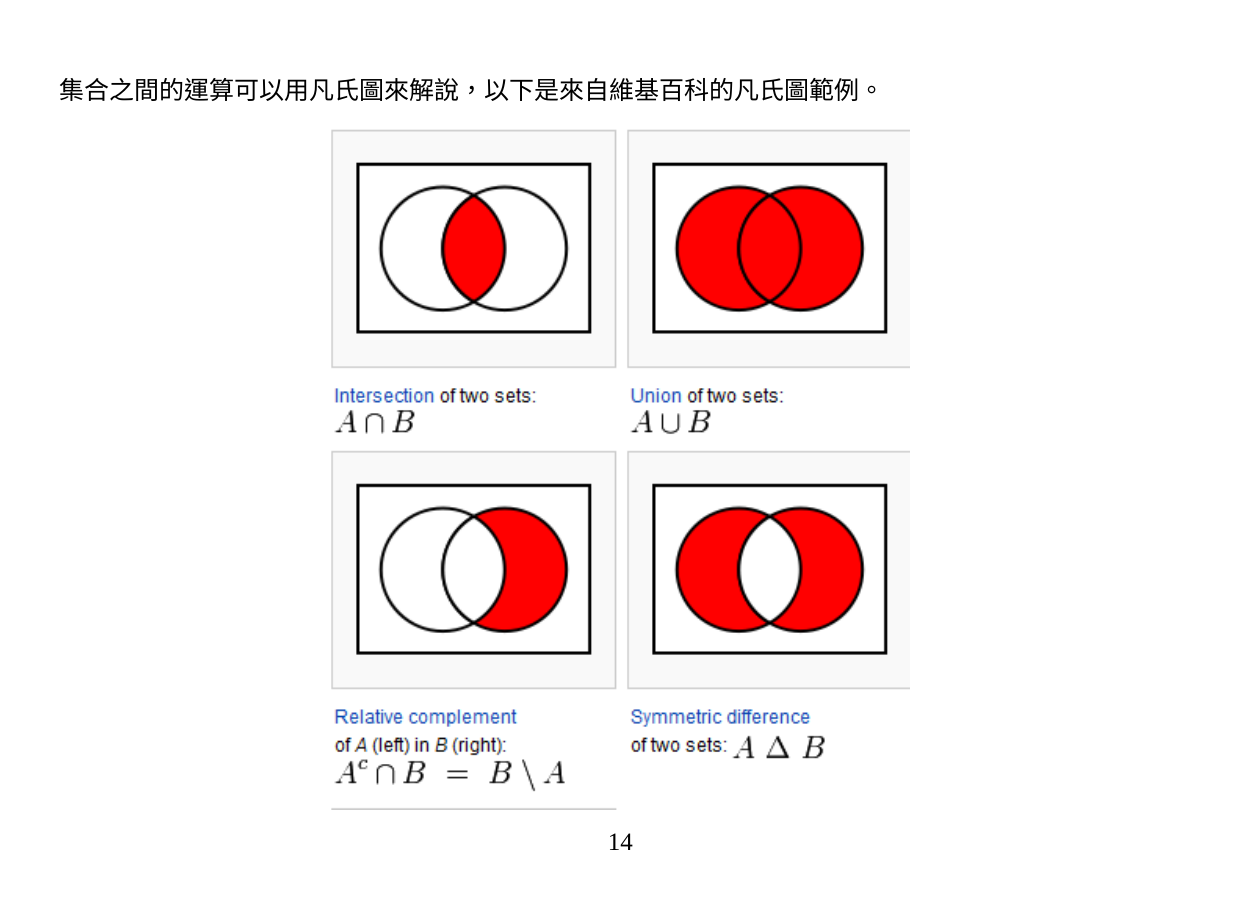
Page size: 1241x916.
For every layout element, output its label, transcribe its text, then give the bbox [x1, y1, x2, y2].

picture [330, 127, 910, 810]
text 集合之間的運算可以用凡氏圖來解說，以下是來自維基百科的凡氏圖範例。 [59, 71, 1181, 107]
